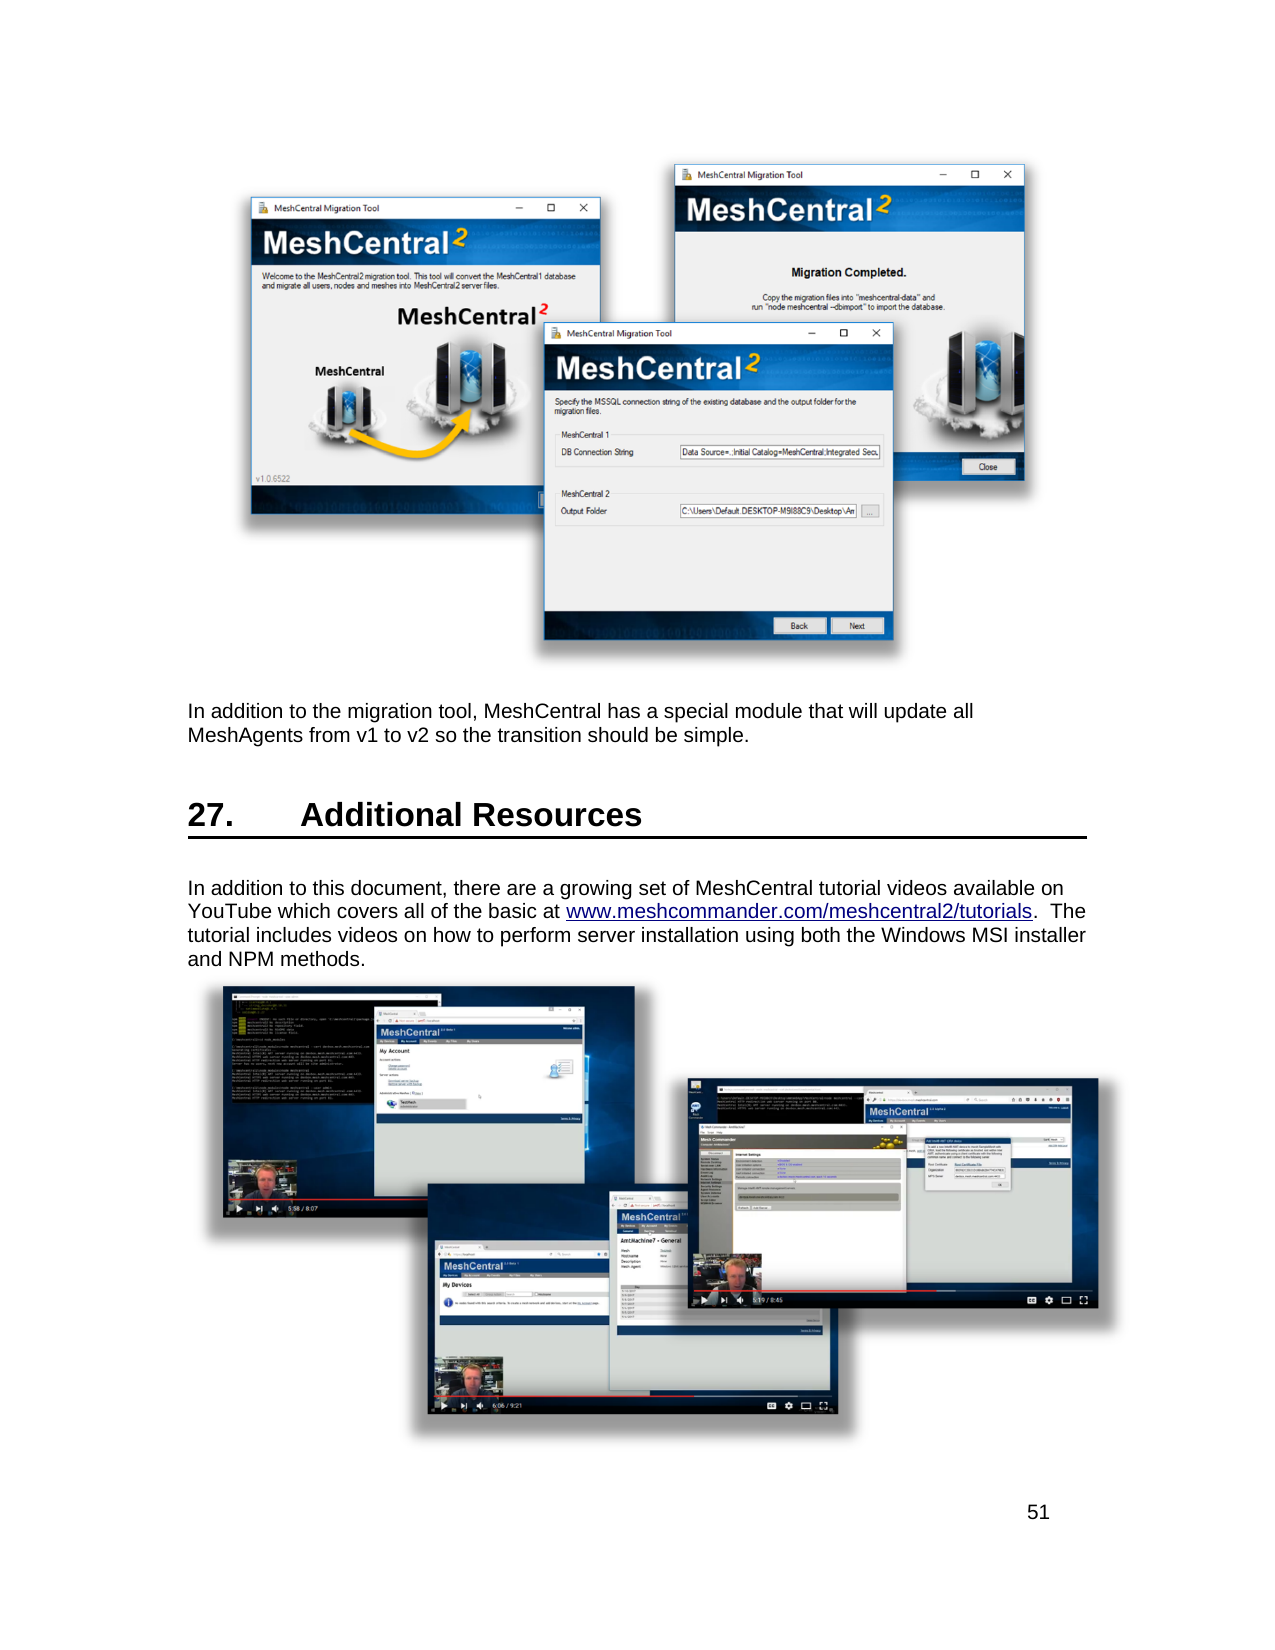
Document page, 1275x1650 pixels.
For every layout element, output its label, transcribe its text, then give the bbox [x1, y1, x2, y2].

text In addition to the migration tool, MeshCentral has a special module that will update all MeshAgents from v1 to v2 so the transition should be simple. [187, 698, 1087, 746]
subtitle Additional Resources [187, 795, 1087, 839]
text In addition to this document, there are a growing set of MeshCentral tutorial videos available on YouTube which covers all of the basic at www.meshcommander.com/meshcentral2/tutorials. The tutorial includes videos on how to perform server installation using both the Windows MSI installer and NPM methods. [187, 875, 1087, 971]
